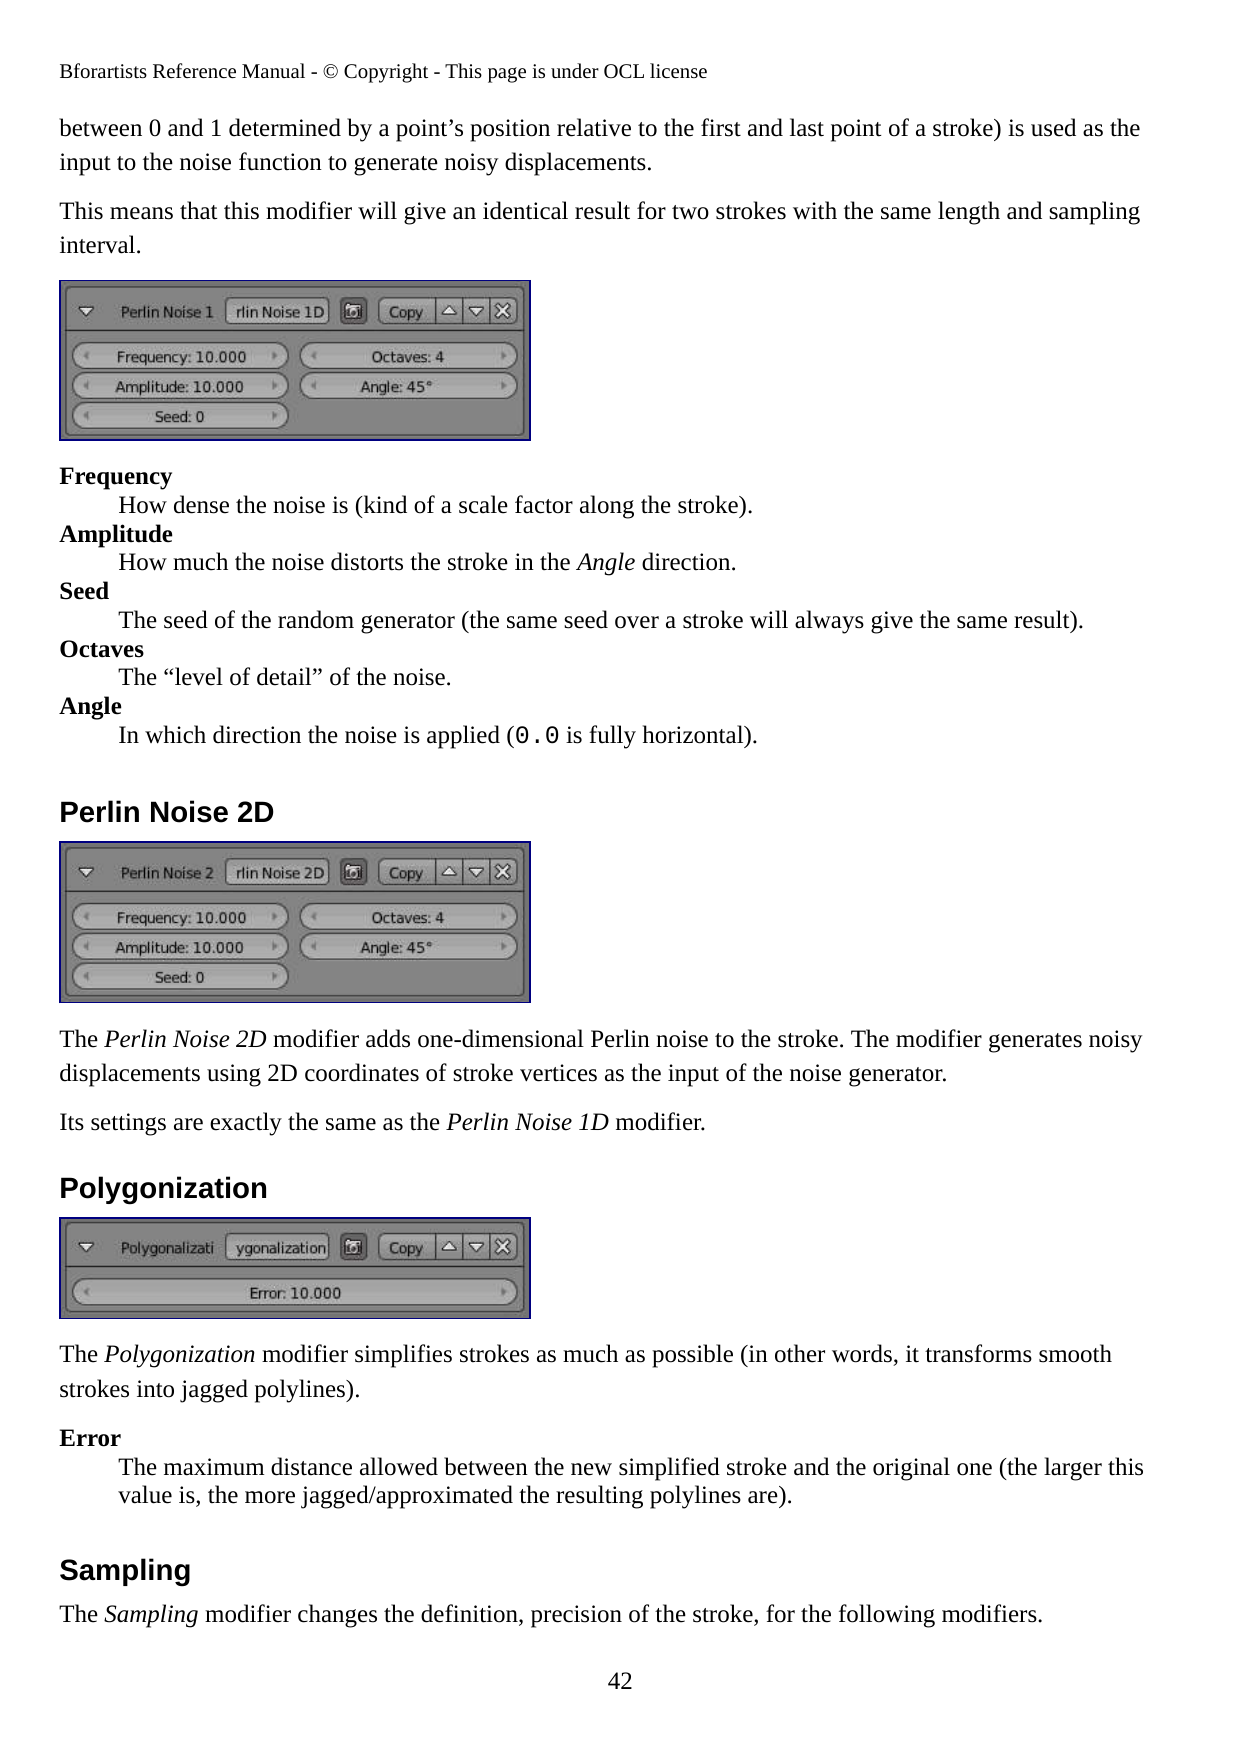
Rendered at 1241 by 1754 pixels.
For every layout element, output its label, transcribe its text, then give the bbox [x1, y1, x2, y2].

list How dense the noise is (kind of a scale factor along the stroke). [118, 490, 1181, 519]
list How much the noise distorts the stroke in the Angle direction. [118, 547, 1181, 576]
list The maximum distance allowed between the new simplified stroke and the original one (the larger this value is, the more jagged/approximated the resulting polylines are). [118, 1452, 1181, 1509]
subtitle Octaves [59, 634, 1181, 662]
list The “level of detail” of the noise. [118, 662, 1181, 691]
text This means that this modifier will give an identical result for two strokes with the same length and sampling interval. [59, 196, 1181, 259]
subtitle Seed [59, 576, 1181, 605]
subtitle Error [59, 1423, 1181, 1452]
text Its settings are exactly the same as the Perlin Noise 1D modifier. [59, 1107, 1181, 1136]
subtitle Angle [59, 691, 1181, 720]
subtitle Polygonization [59, 1171, 1181, 1205]
text The Polygonization modifier simplifies strokes as much as possible (in other words, it transforms smooth strokes into jagged polylines). [59, 1339, 1181, 1403]
picture [61, 843, 529, 1002]
subtitle Frequency [59, 461, 1181, 490]
list The seed of the random generator (the same seed over a stroke will always give the same result). [118, 605, 1181, 634]
text The Perlin Noise 2D modifier adds one-dimensional Perlin noise to the stroke. The modifier generates noisy displacements using 2D coordinates of stroke vertices as the input of the noise generator. [59, 1024, 1181, 1087]
subtitle Amplitude [59, 519, 1181, 547]
subtitle Perlin Noise 2D [59, 795, 1181, 828]
list In which direction the noise is applied (0.0 is fully horizontal). [118, 720, 1181, 751]
subtitle Sampling [59, 1553, 1181, 1587]
picture [61, 1219, 529, 1318]
text The Sampling modifier changes the definition, precision of the stroke, for the following modifiers. [59, 1599, 1181, 1628]
picture [61, 281, 529, 439]
text between 0 and 1 determined by a point’s position relative to the first and last point of a stroke) is used as the input to the noise function to generate noisy displacements. [59, 113, 1181, 176]
